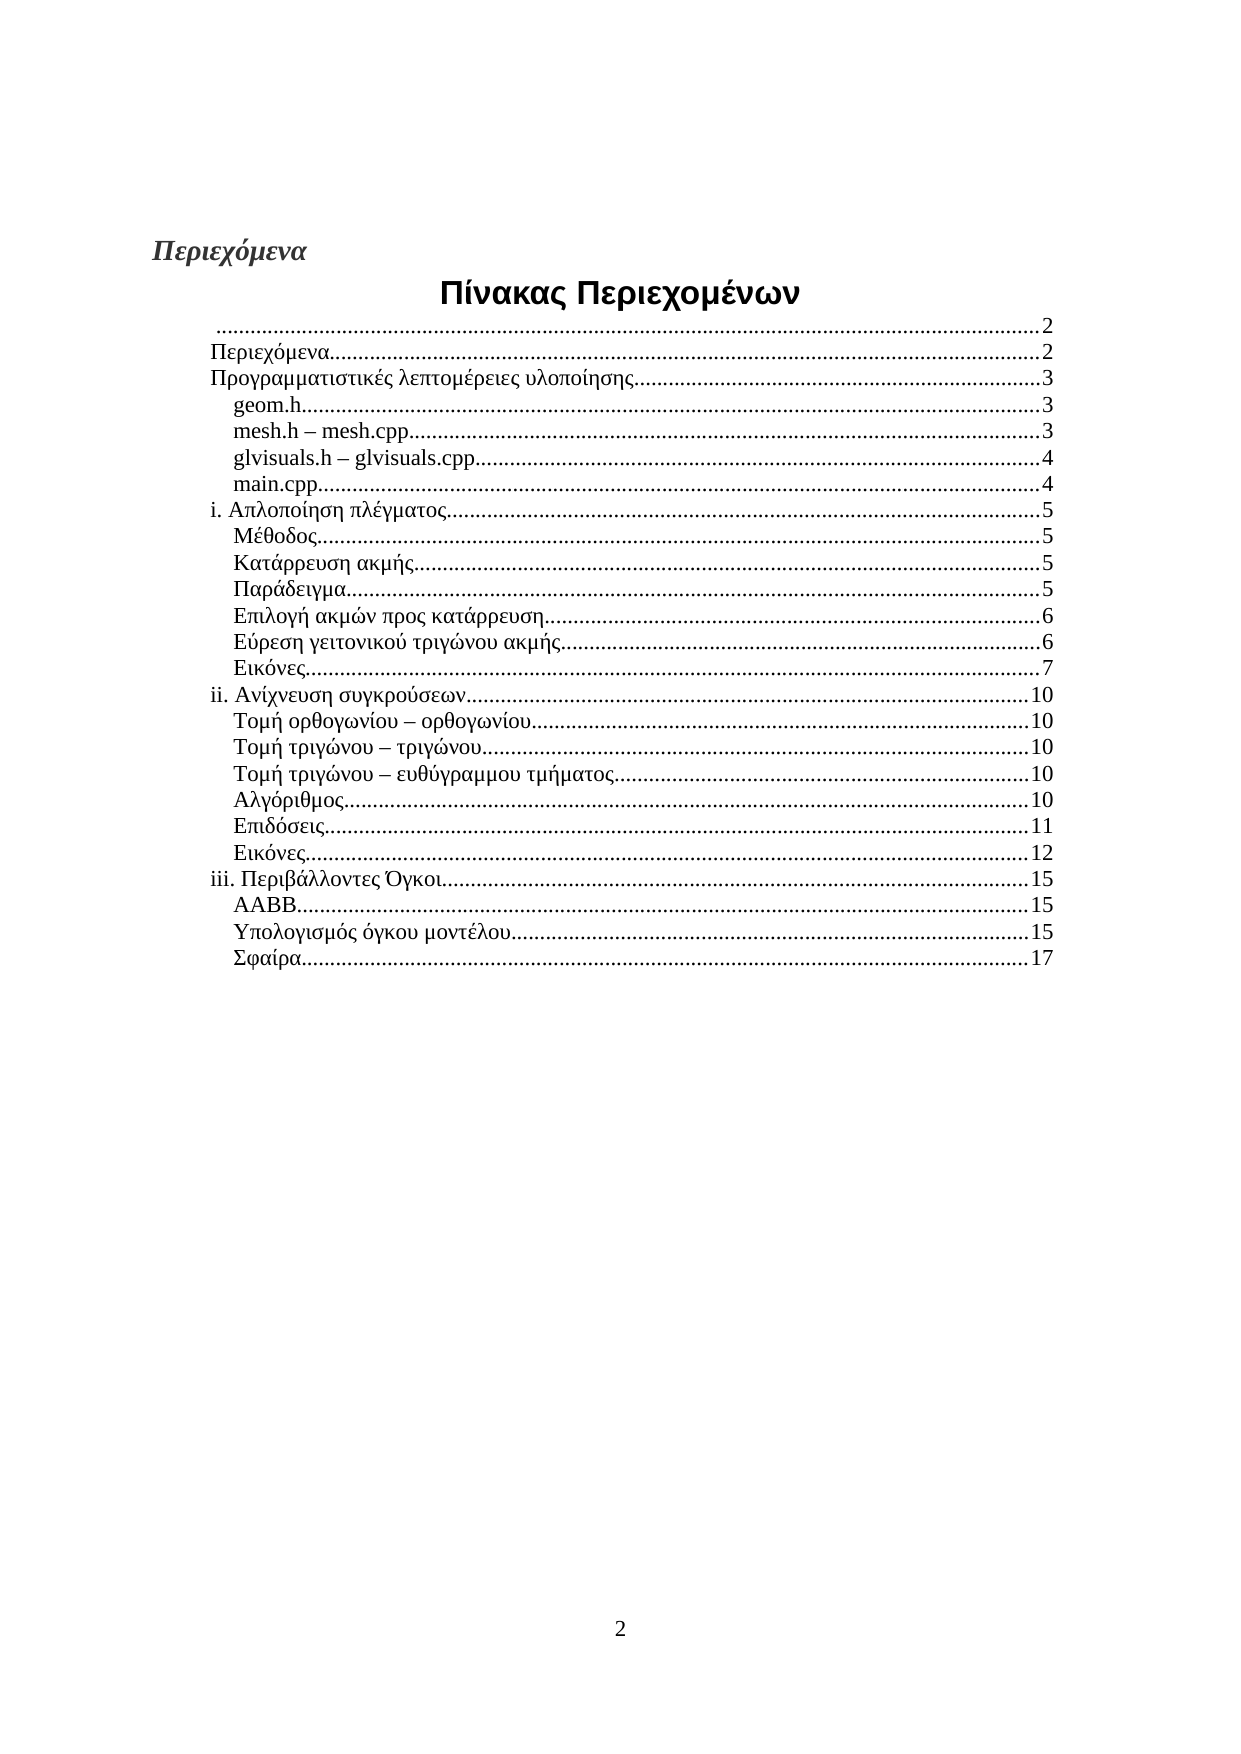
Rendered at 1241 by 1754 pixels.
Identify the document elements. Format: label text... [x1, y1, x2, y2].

text iii. Περιβάλλοντες Όγκοι 15 [210, 865, 1053, 892]
text geom.h 3 [233, 391, 1053, 417]
text ii. Ανίχνευση συγκρούσεων 10 [210, 681, 1053, 707]
text 2 [210, 312, 1053, 338]
text Τομή τριγώνου – τριγώνου 10 [233, 733, 1053, 760]
text mesh.h – mesh.cpp 3 [233, 417, 1053, 443]
text Εύρεση γειτονικού τριγώνου ακμής 6 [233, 628, 1053, 654]
text Επιδόσεις 11 [233, 812, 1053, 839]
text Τομή τριγώνου – ευθύγραμμου τμήματος 10 [233, 760, 1053, 786]
text Επιλογή ακμών προς κατάρρευση 6 [233, 602, 1053, 628]
subtitle Πίνακας Περιεχομένων [187, 273, 1053, 312]
text Εικόνες 7 [233, 654, 1053, 681]
text AABB 15 [233, 892, 1053, 918]
text Περιεχόμενα 2 [210, 338, 1053, 364]
text Προγραμματιστικές λεπτομέρειες υλοποίησης 3 [210, 364, 1053, 391]
text Αλγόριθμος 10 [233, 786, 1053, 812]
text main.cpp 4 [233, 470, 1053, 496]
subtitle Περιεχόμενα [152, 233, 1053, 267]
text i. Απλοποίηση πλέγματος 5 [210, 496, 1053, 523]
text Μέθοδος 5 [233, 523, 1053, 549]
text Εικόνες 12 [233, 839, 1053, 865]
text Κατάρρευση ακμής 5 [233, 549, 1053, 575]
text glvisuals.h – glvisuals.cpp 4 [233, 443, 1053, 470]
text Σφαίρα 17 [233, 944, 1053, 971]
text Υπολογισμός όγκου μοντέλου 15 [233, 918, 1053, 944]
text Παράδειγμα 5 [233, 575, 1053, 602]
text Τομή ορθογωνίου – ορθογωνίου 10 [233, 707, 1053, 733]
